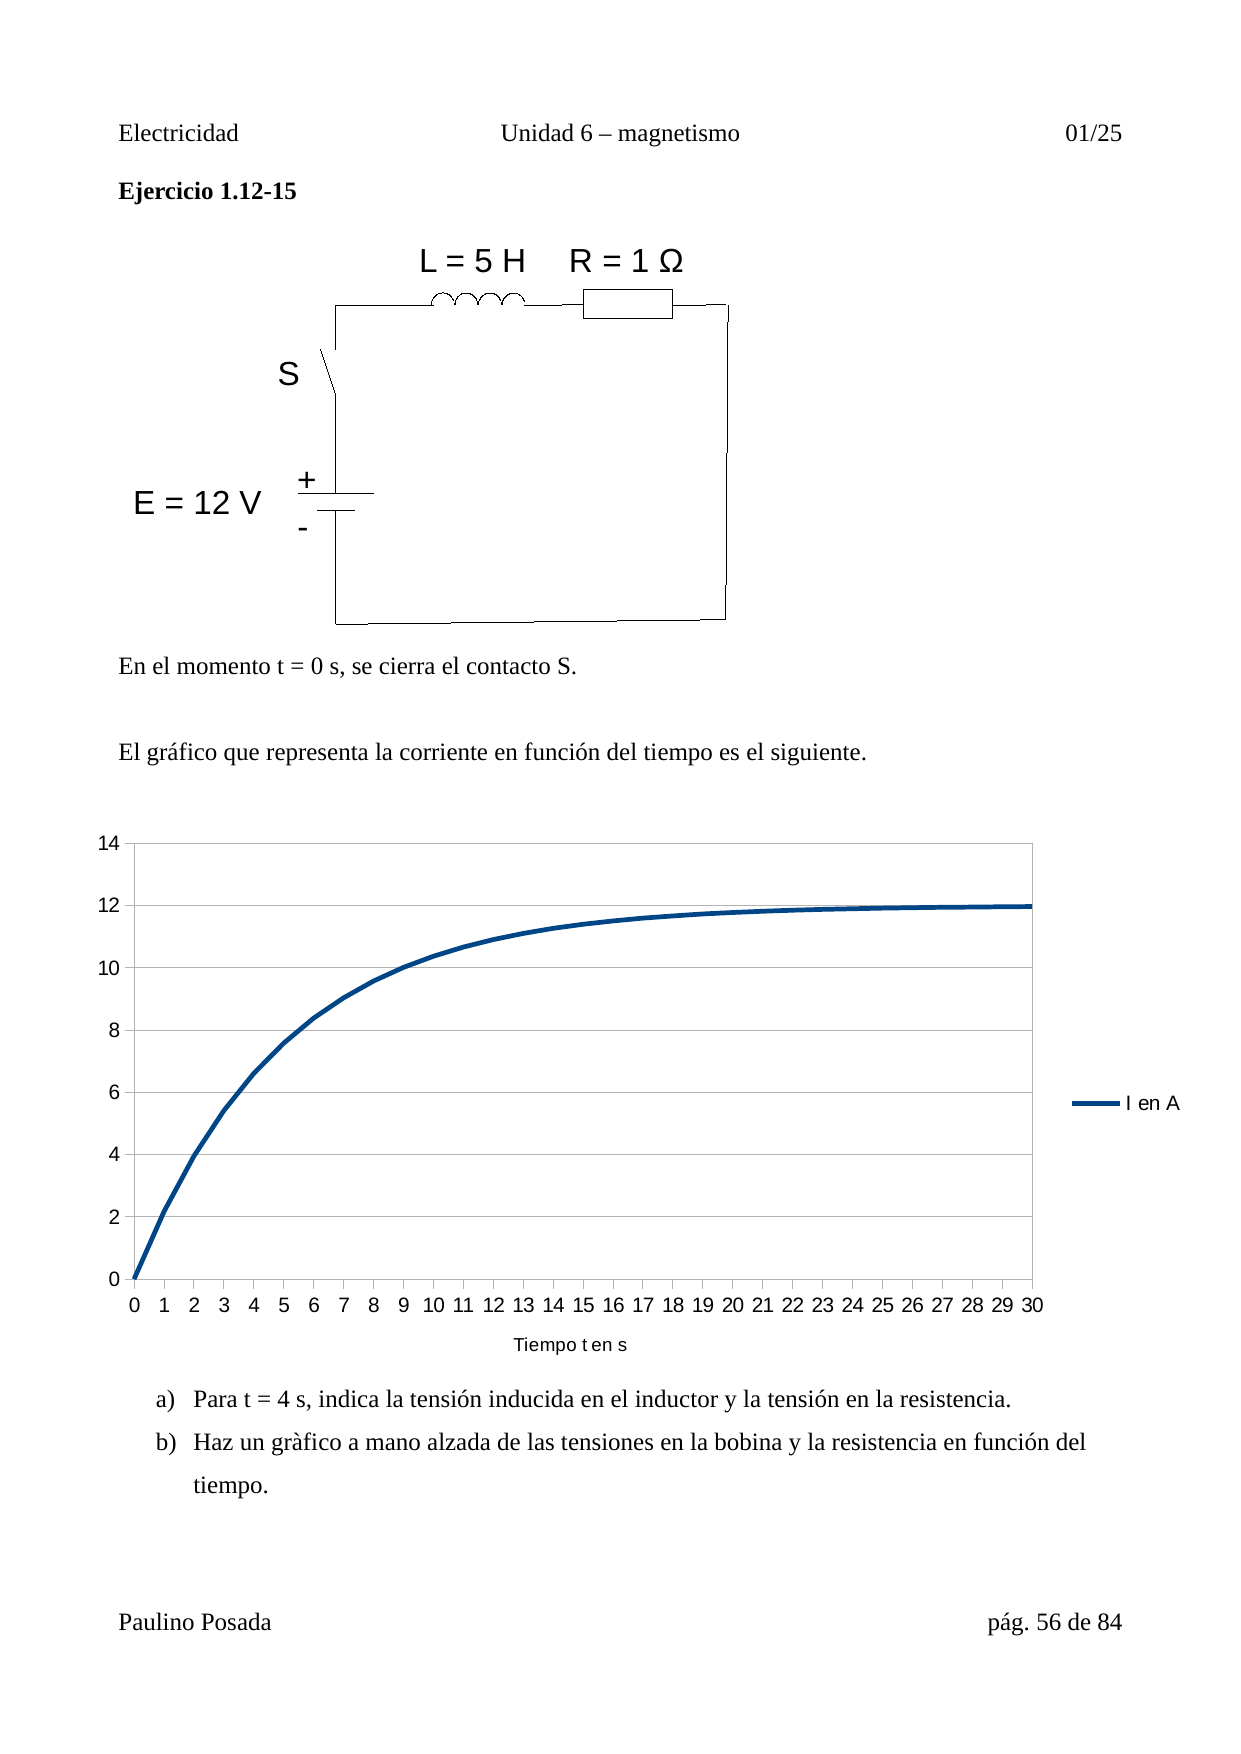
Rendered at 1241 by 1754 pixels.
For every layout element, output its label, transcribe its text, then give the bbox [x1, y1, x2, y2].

list Haz un gràfico a mano alzada de las tensiones en la bobina y la resistencia en función del tiempo. [156, 1427, 1122, 1499]
list Para t = 4 s, indica la tensión inducida en el inductor y la tensión en la resistencia. [156, 1387, 1122, 1413]
text En el momento t = 0 s, se cierra el contacto S. [118, 651, 1122, 679]
text Ejercicio 1.12-15 [118, 176, 1122, 205]
text El gráfico que representa la corriente en función del tiempo es el siguiente. [118, 737, 1122, 766]
